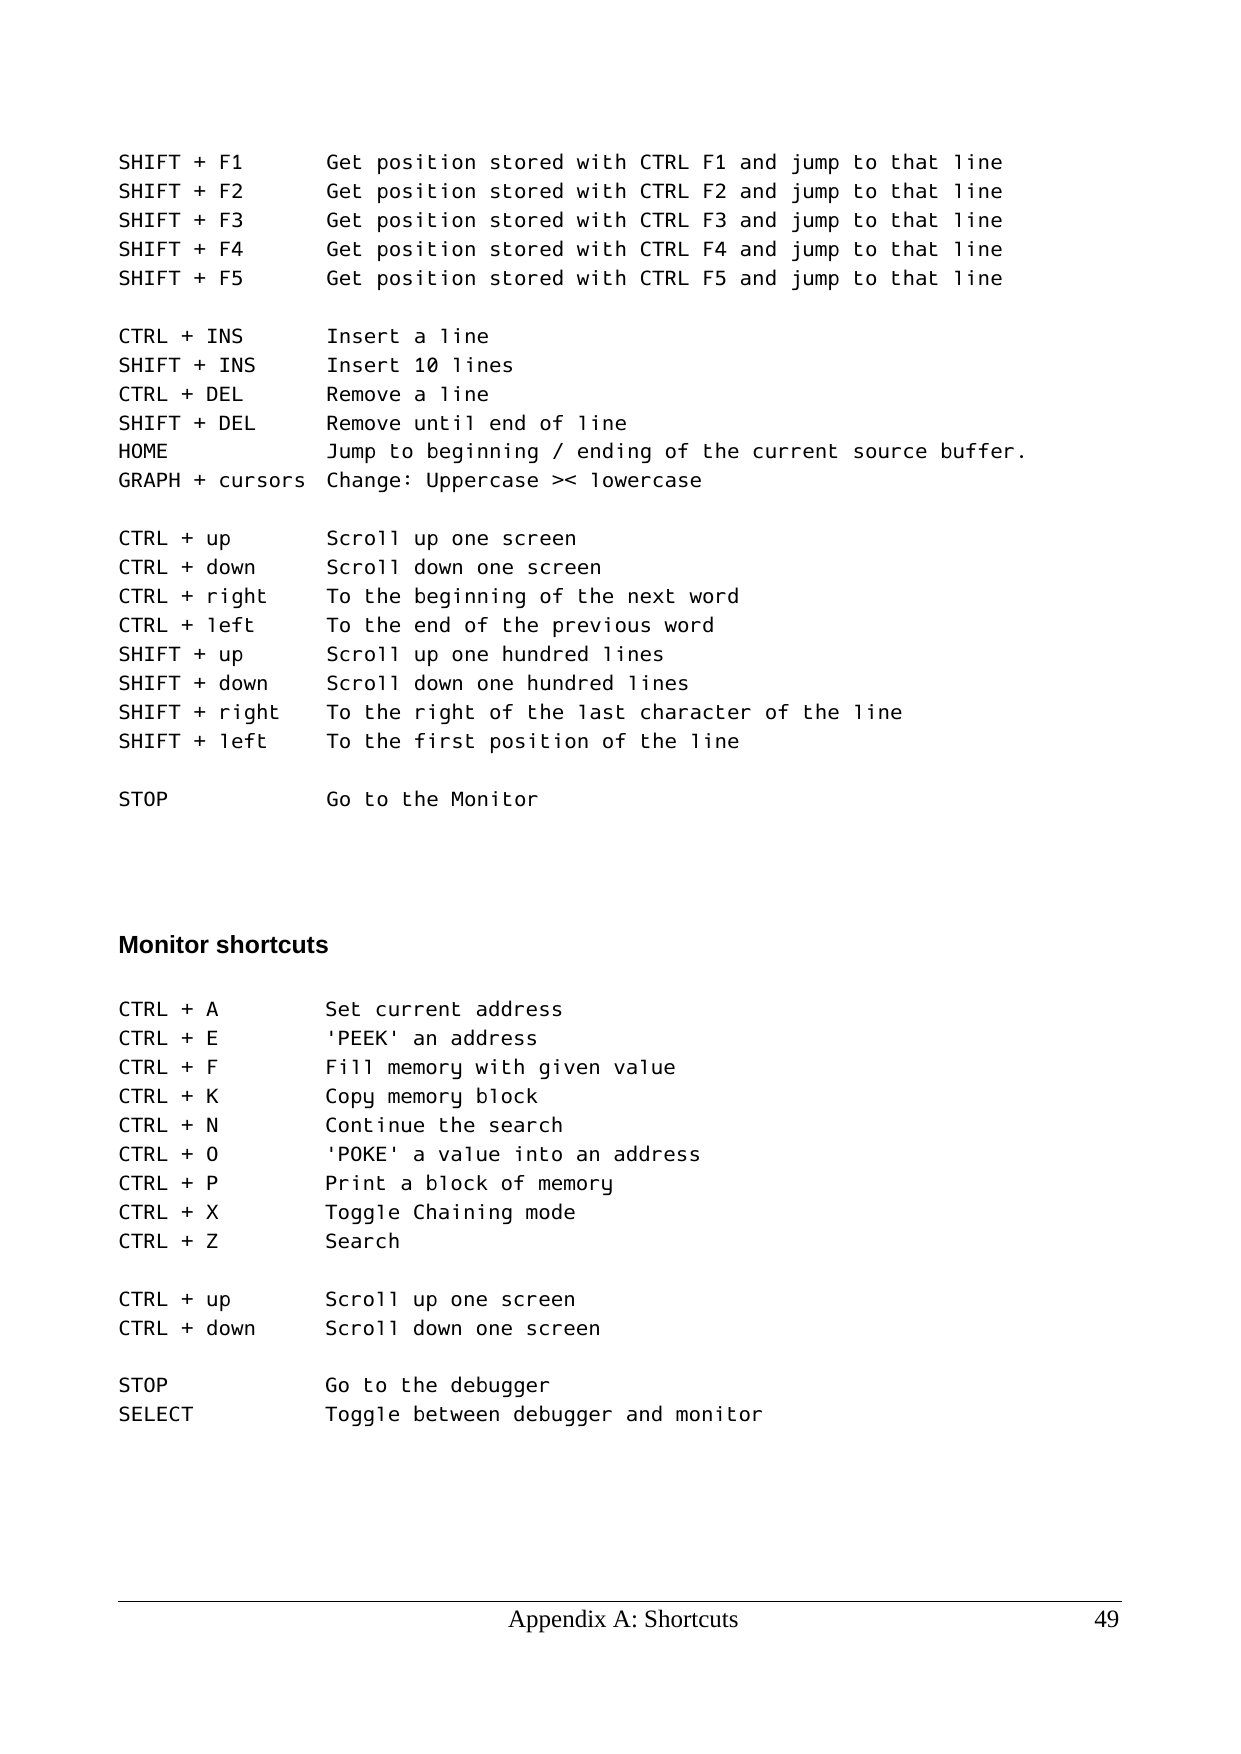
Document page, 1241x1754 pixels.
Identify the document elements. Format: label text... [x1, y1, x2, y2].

text SHIFT + F3 Get position stored with CTRL F3 and jump to that line [118, 205, 1122, 234]
text SHIFT + right To the right of the last character of the line [118, 697, 1122, 726]
text CTRL + left To the end of the previous word [118, 610, 1122, 639]
text STOP Go to the debugger [118, 1371, 1122, 1399]
text CTRL + down Scroll down one screen [118, 552, 1122, 581]
text CTRL + up Scroll up one screen [118, 1284, 1122, 1313]
text SHIFT + INS Insert 10 lines [118, 350, 1122, 379]
subtitle Monitor shortcuts [118, 930, 1122, 959]
text STOP Go to the Monitor [118, 784, 1122, 813]
text CTRL + Z Search [118, 1226, 1122, 1255]
text SHIFT + F5 Get position stored with CTRL F5 and jump to that line [118, 263, 1122, 292]
text CTRL + up Scroll up one screen [118, 523, 1122, 552]
text SELECT Toggle between debugger and monitor [118, 1399, 1122, 1428]
text CTRL + O 'POKE' a value into an address [118, 1139, 1122, 1168]
text SHIFT + F4 Get position stored with CTRL F4 and jump to that line [118, 234, 1122, 263]
text SHIFT + F2 Get position stored with CTRL F2 and jump to that line [118, 176, 1122, 205]
text CTRL + DEL Remove a line [118, 379, 1122, 408]
text CTRL + F Fill memory with given value [118, 1052, 1122, 1081]
text CTRL + P Print a block of memory [118, 1168, 1122, 1197]
text CTRL + N Continue the search [118, 1110, 1122, 1139]
text CTRL + E 'PEEK' an address [118, 1023, 1122, 1052]
text CTRL + X Toggle Chaining mode [118, 1197, 1122, 1226]
text CTRL + K Copy memory block [118, 1081, 1122, 1110]
text SHIFT + F1 Get position stored with CTRL F1 and jump to that line [118, 147, 1122, 176]
text CTRL + right To the beginning of the next word [118, 581, 1122, 610]
text SHIFT + left To the first position of the line [118, 726, 1122, 755]
text HOME Jump to beginning / ending of the current source buffer. [118, 437, 1122, 466]
text SHIFT + up Scroll up one hundred lines [118, 639, 1122, 668]
text GRAPH + cursors Change: Uppercase >< lowercase [118, 466, 1122, 494]
text SHIFT + DEL Remove until end of line [118, 408, 1122, 437]
text CTRL + down Scroll down one screen [118, 1313, 1122, 1342]
text CTRL + INS Insert a line [118, 321, 1122, 350]
text CTRL + A Set current address [118, 994, 1122, 1023]
text SHIFT + down Scroll down one hundred lines [118, 668, 1122, 697]
